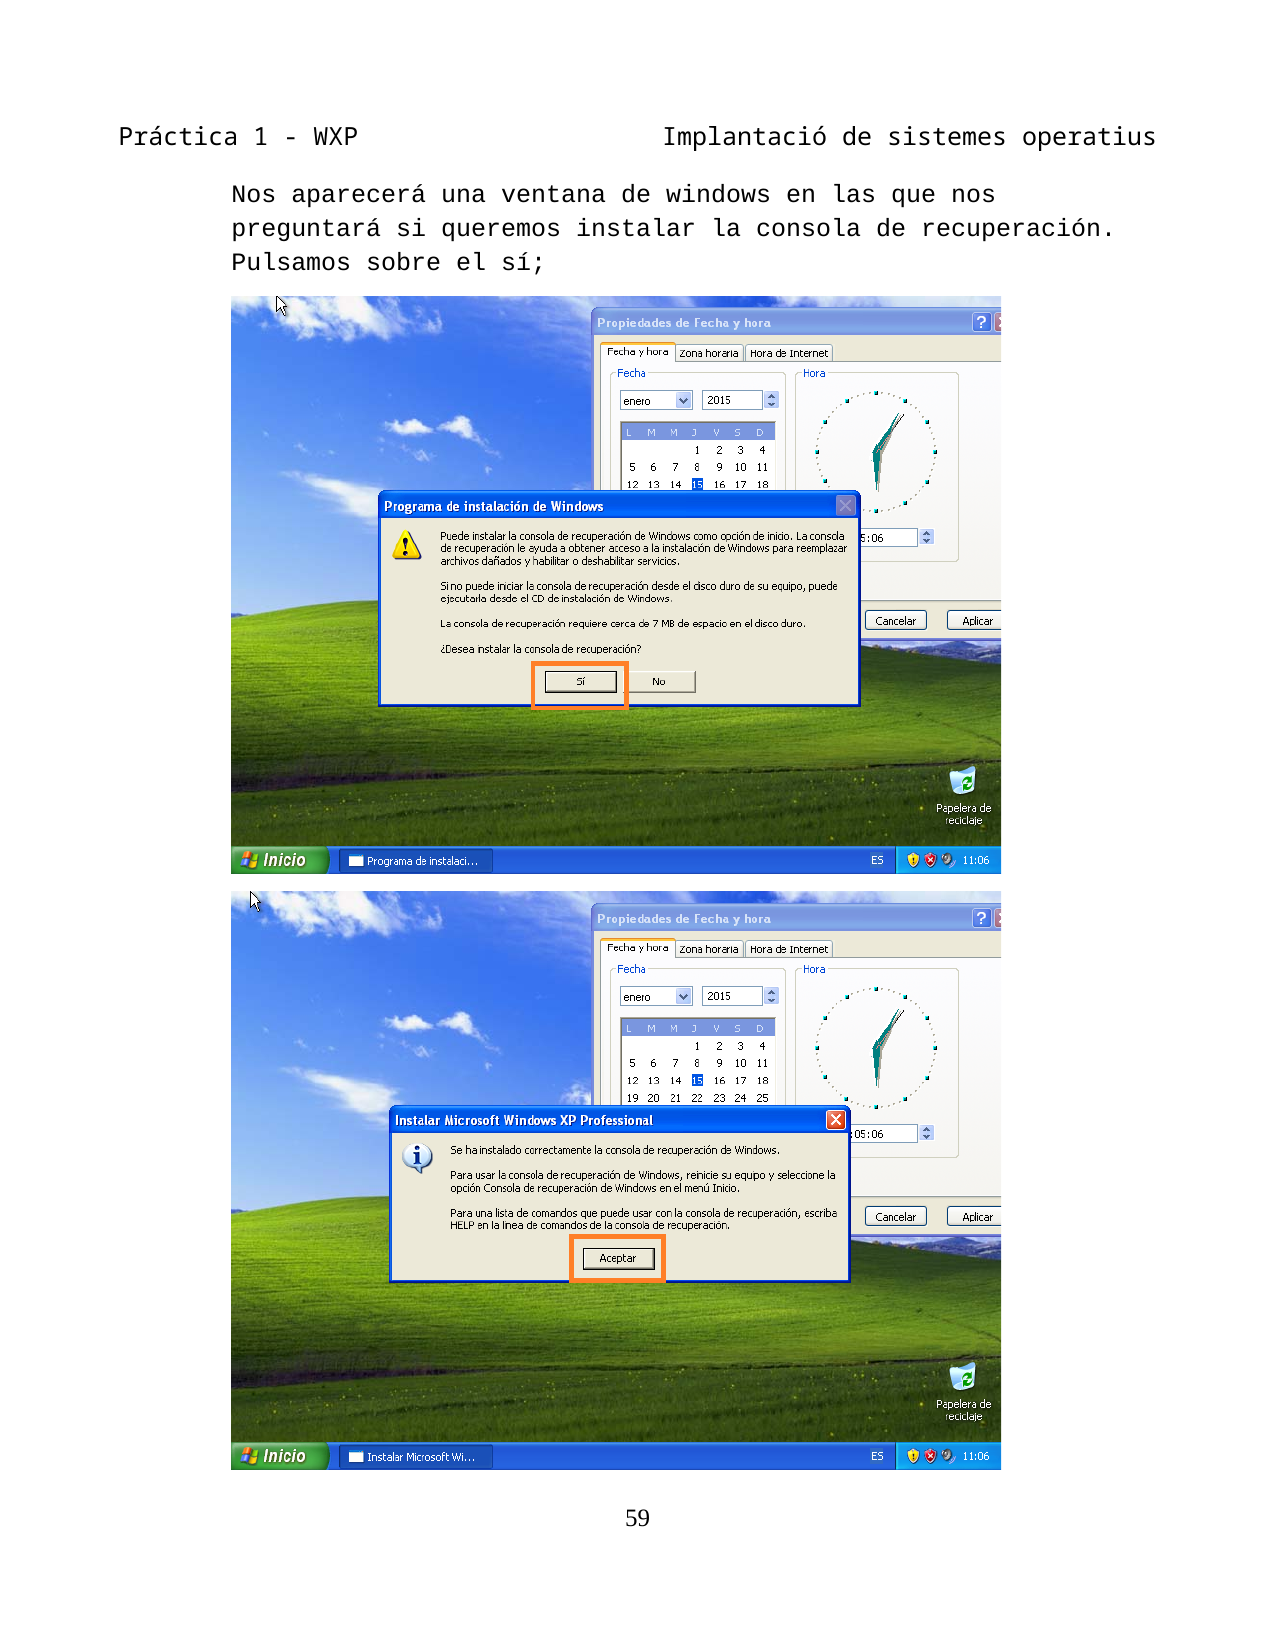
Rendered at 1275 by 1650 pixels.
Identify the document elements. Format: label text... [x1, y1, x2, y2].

picture [231, 296, 1002, 874]
picture [231, 891, 1002, 1470]
text Nos aparecerá una ventana de windows en las que nos preguntará si queremos instalar la consola de recuperación. Pulsamos sobre el sí; [231, 182, 1157, 278]
